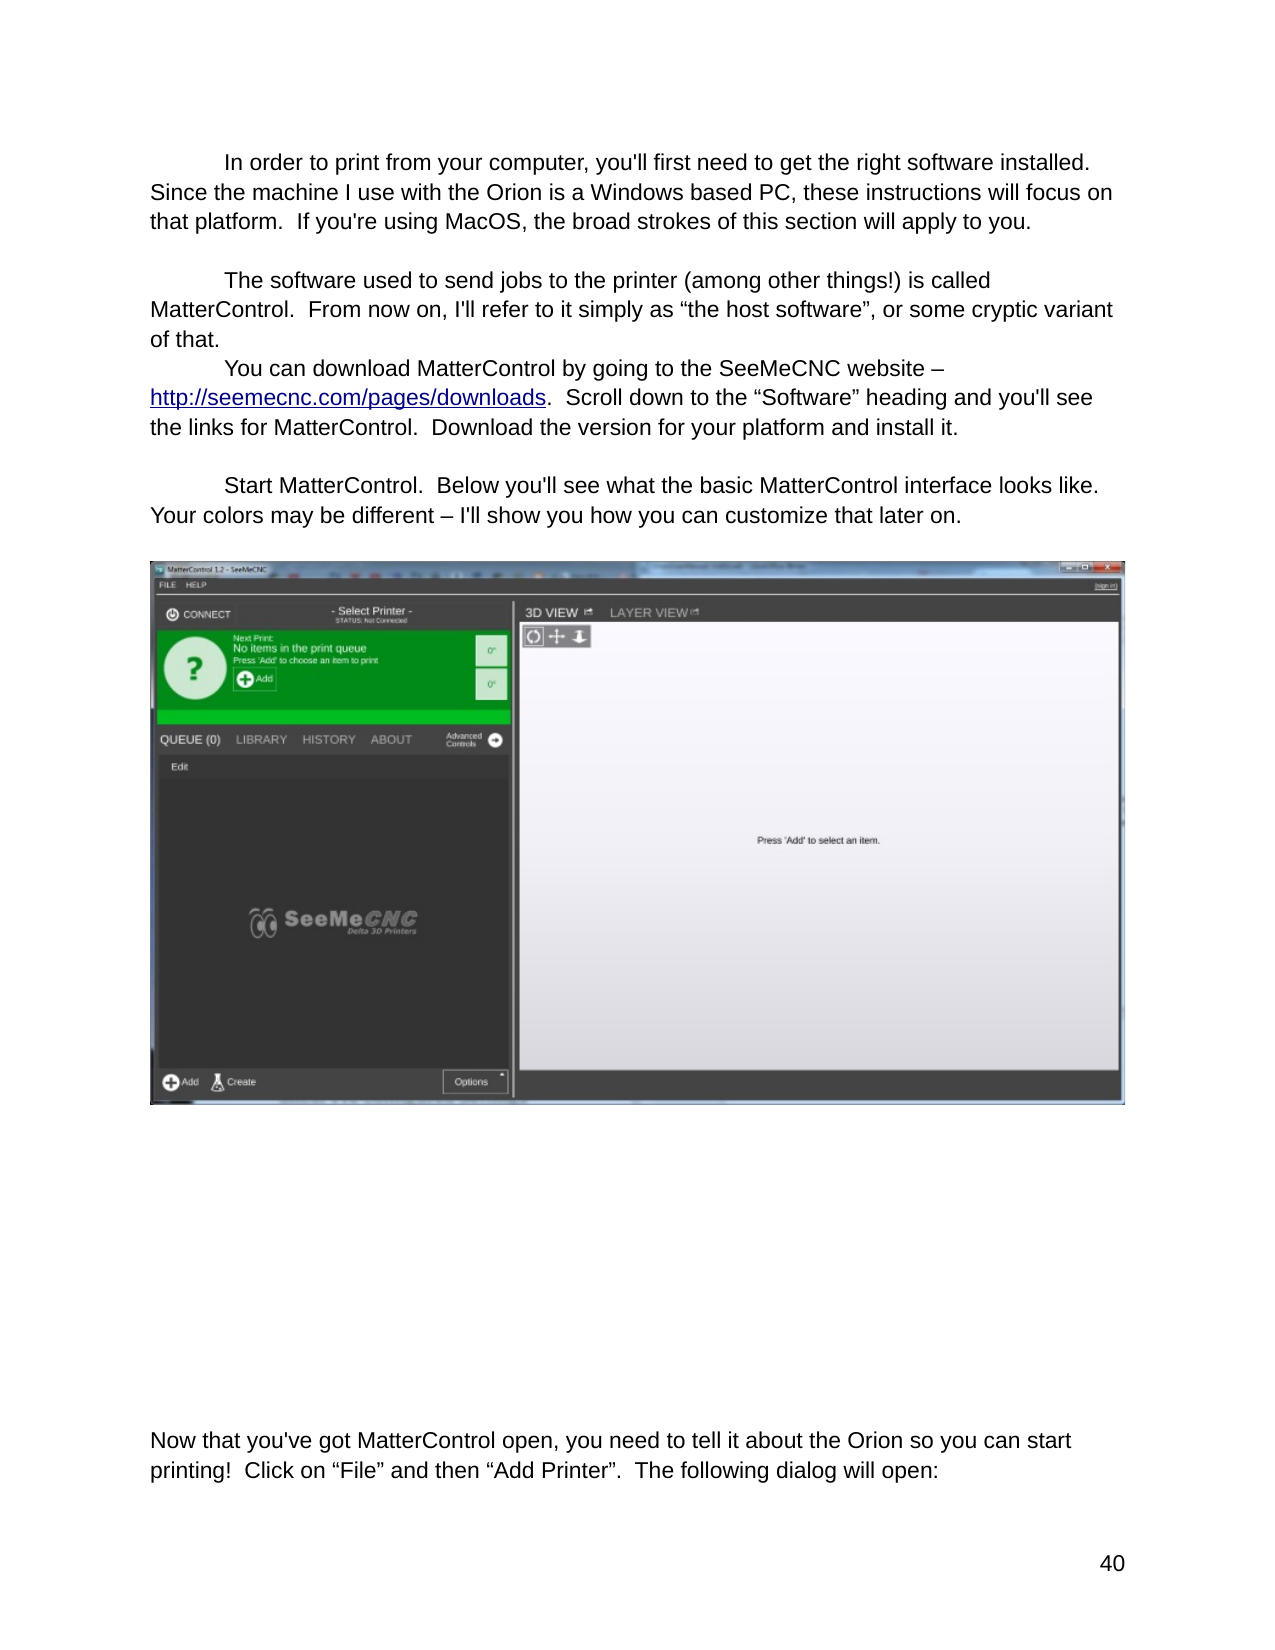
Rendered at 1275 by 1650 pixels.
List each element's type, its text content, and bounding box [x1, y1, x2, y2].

text You can download MatterControl by going to the SeeMeCNC website – http://seemecnc.com/pages/downloads. Scroll down to the “Software” heading and you'll see the links for MatterControl. Download the version for your platform and install it. [150, 356, 1125, 440]
text Now that you've got MatterControl open, you need to tell it about the Orion so you can start printing! Click on “File” and then “Add Printer”. The following dialog will open: [150, 1428, 1125, 1483]
text In order to print from your computer, you'll first need to get the right software installed. Since the machine I use with the Orion is a Windows based PC, these instructions will focus on that platform. If you're using MacOS, the broad strokes of this section will apply to you. [150, 150, 1125, 234]
text The software used to send jobs to the printer (among other things!) is called MatterControl. From now on, I'll refer to it simply as “the host software”, or some cryptic variant of that. [150, 267, 1125, 352]
picture [150, 561, 1125, 1105]
text Start MatterControl. Below you'll see what the basic MatterControl interface looks like. Your colors may be different – I'll show you how you can customize that later on. [150, 473, 1125, 528]
